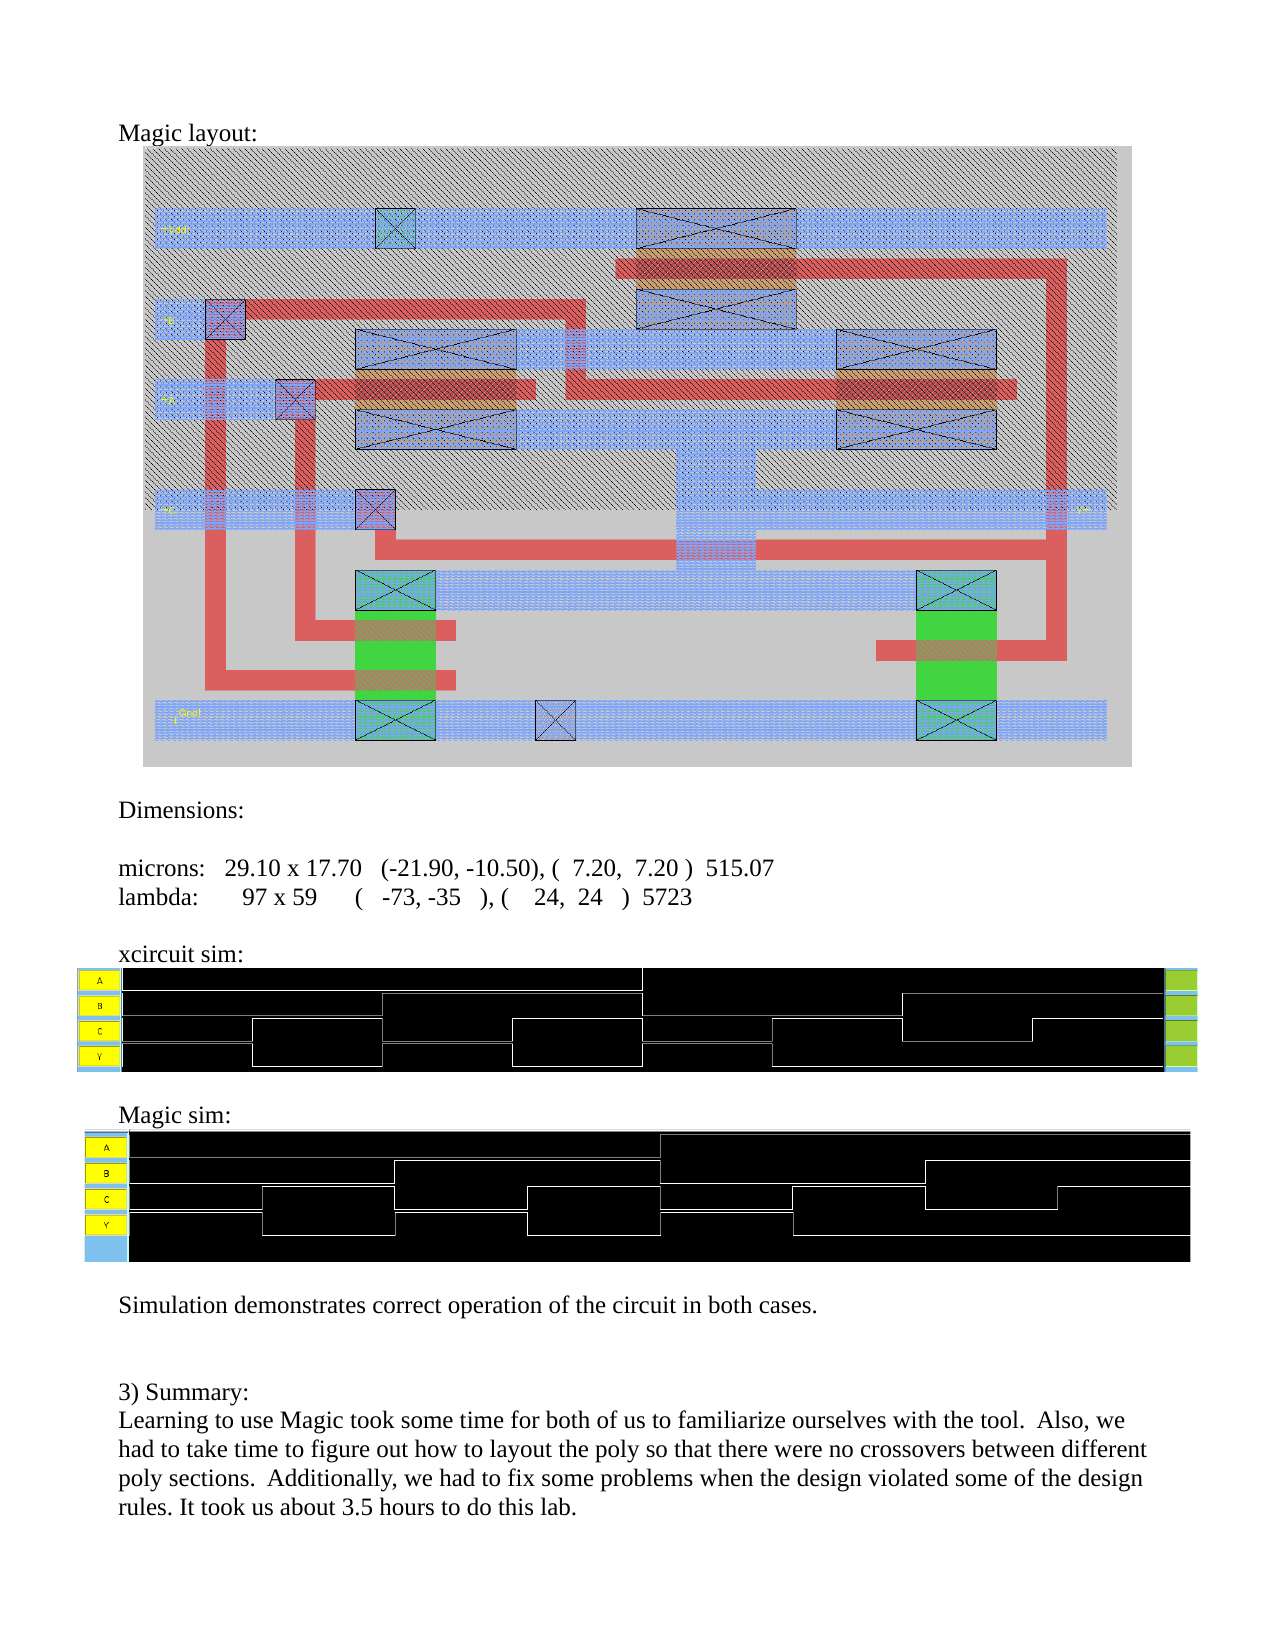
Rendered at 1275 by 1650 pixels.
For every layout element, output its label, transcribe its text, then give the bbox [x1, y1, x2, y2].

text Learning to use Magic took some time for both of us to familiarize ourselves with the tool. Also, we had to take time to figure out how to layout the poly so that there were no crossovers between different poly sections. Additionally, we had to fix some problems when the design violated some of the design rules. It took us about 3.5 hours to do this lab. [118, 1405, 1157, 1520]
text Simulation demonstrates correct operation of the circuit in both cases. [118, 1290, 1157, 1319]
text xcircuit sim: [118, 939, 1157, 968]
picture [143, 146, 1132, 767]
text Magic layout: [118, 118, 1157, 147]
text lambda: 97 x 59 ( -73, -35 ), ( 24, 24 ) 5723 [118, 882, 1157, 911]
text 3) Summary: [118, 1377, 1157, 1405]
picture [77, 968, 1198, 1072]
text Magic sim: [118, 1101, 1157, 1129]
text microns: 29.10 x 17.70 (-21.90, -10.50), ( 7.20, 7.20 ) 515.07 [118, 853, 1157, 882]
text Dimensions: [118, 796, 1157, 824]
picture [84, 1129, 1191, 1262]
